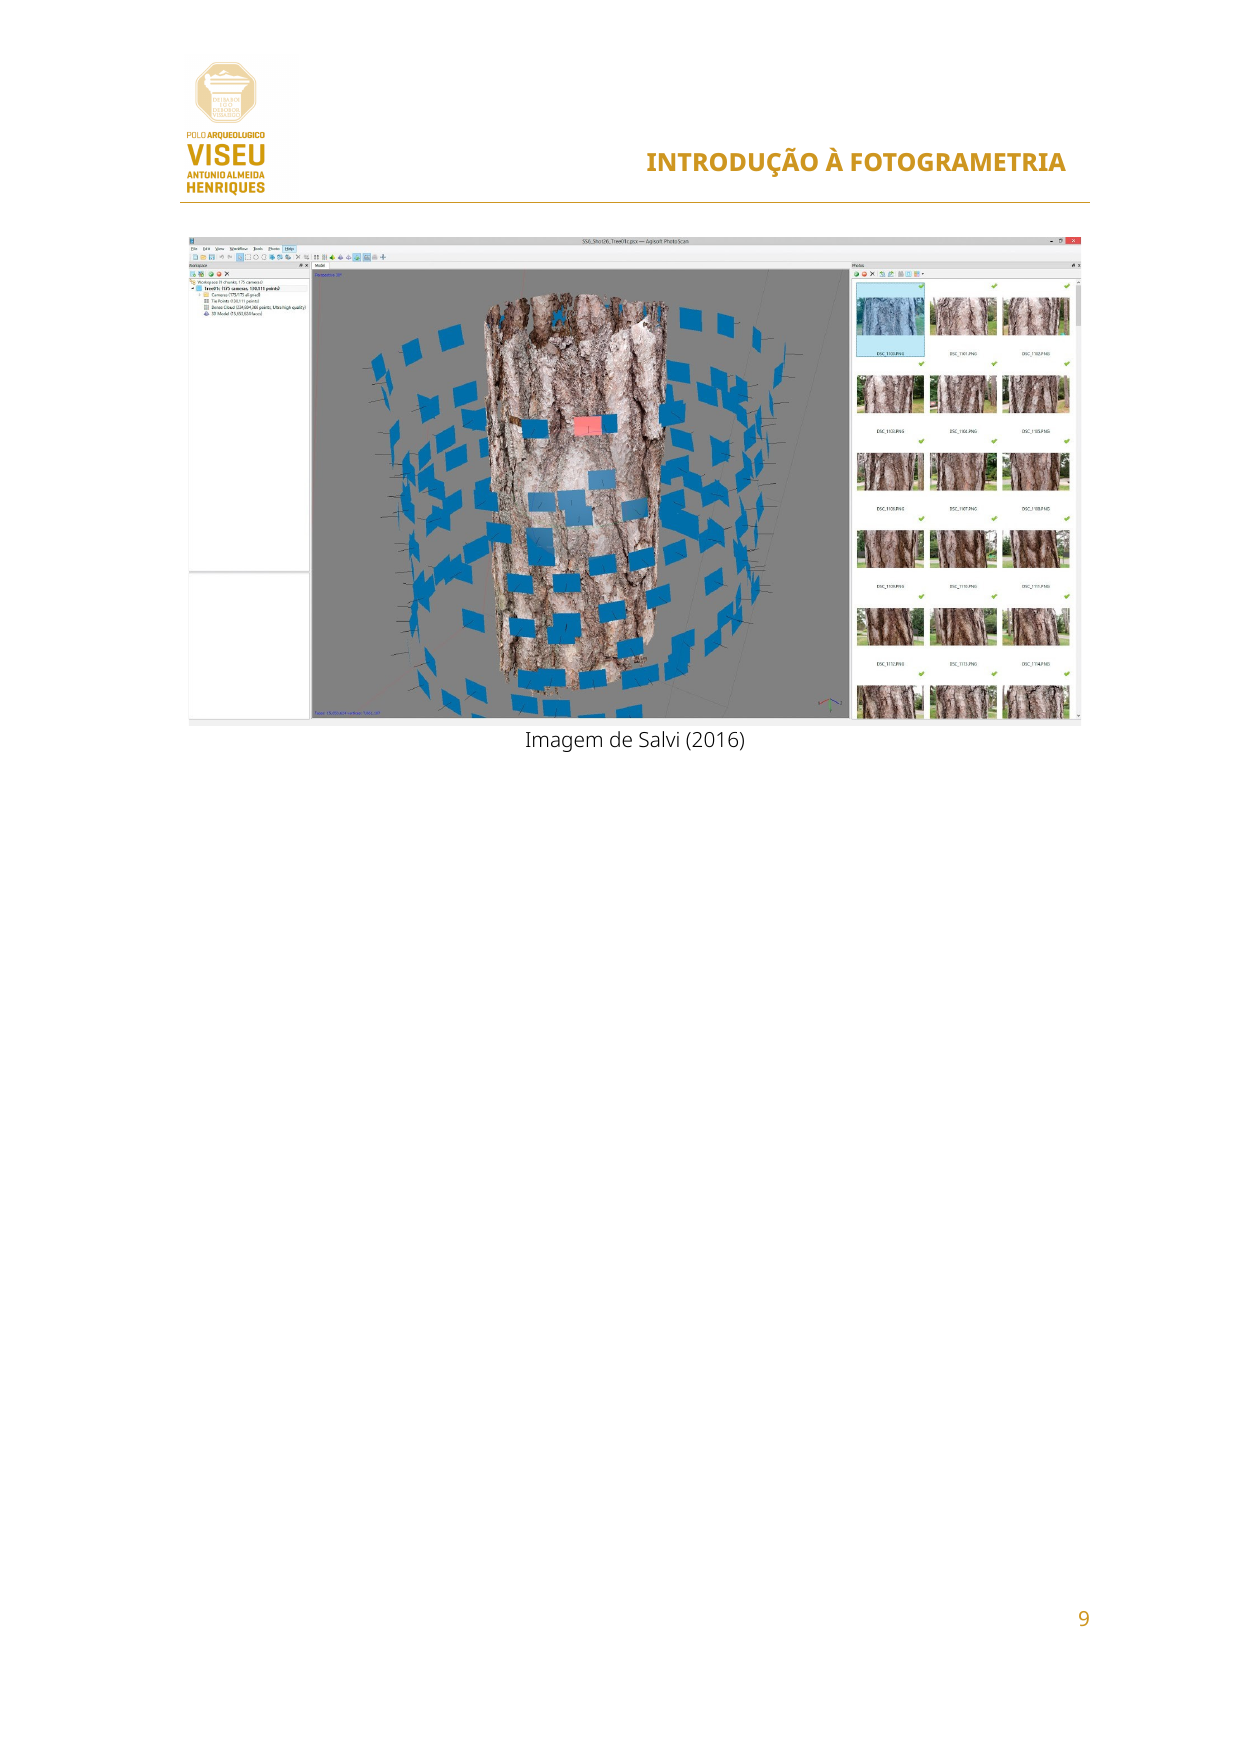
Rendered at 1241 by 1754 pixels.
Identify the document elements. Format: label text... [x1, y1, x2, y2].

picture [188, 237, 1082, 726]
picture [184, 54, 300, 202]
text Imagem de Salvi (2016) [180, 232, 1090, 754]
